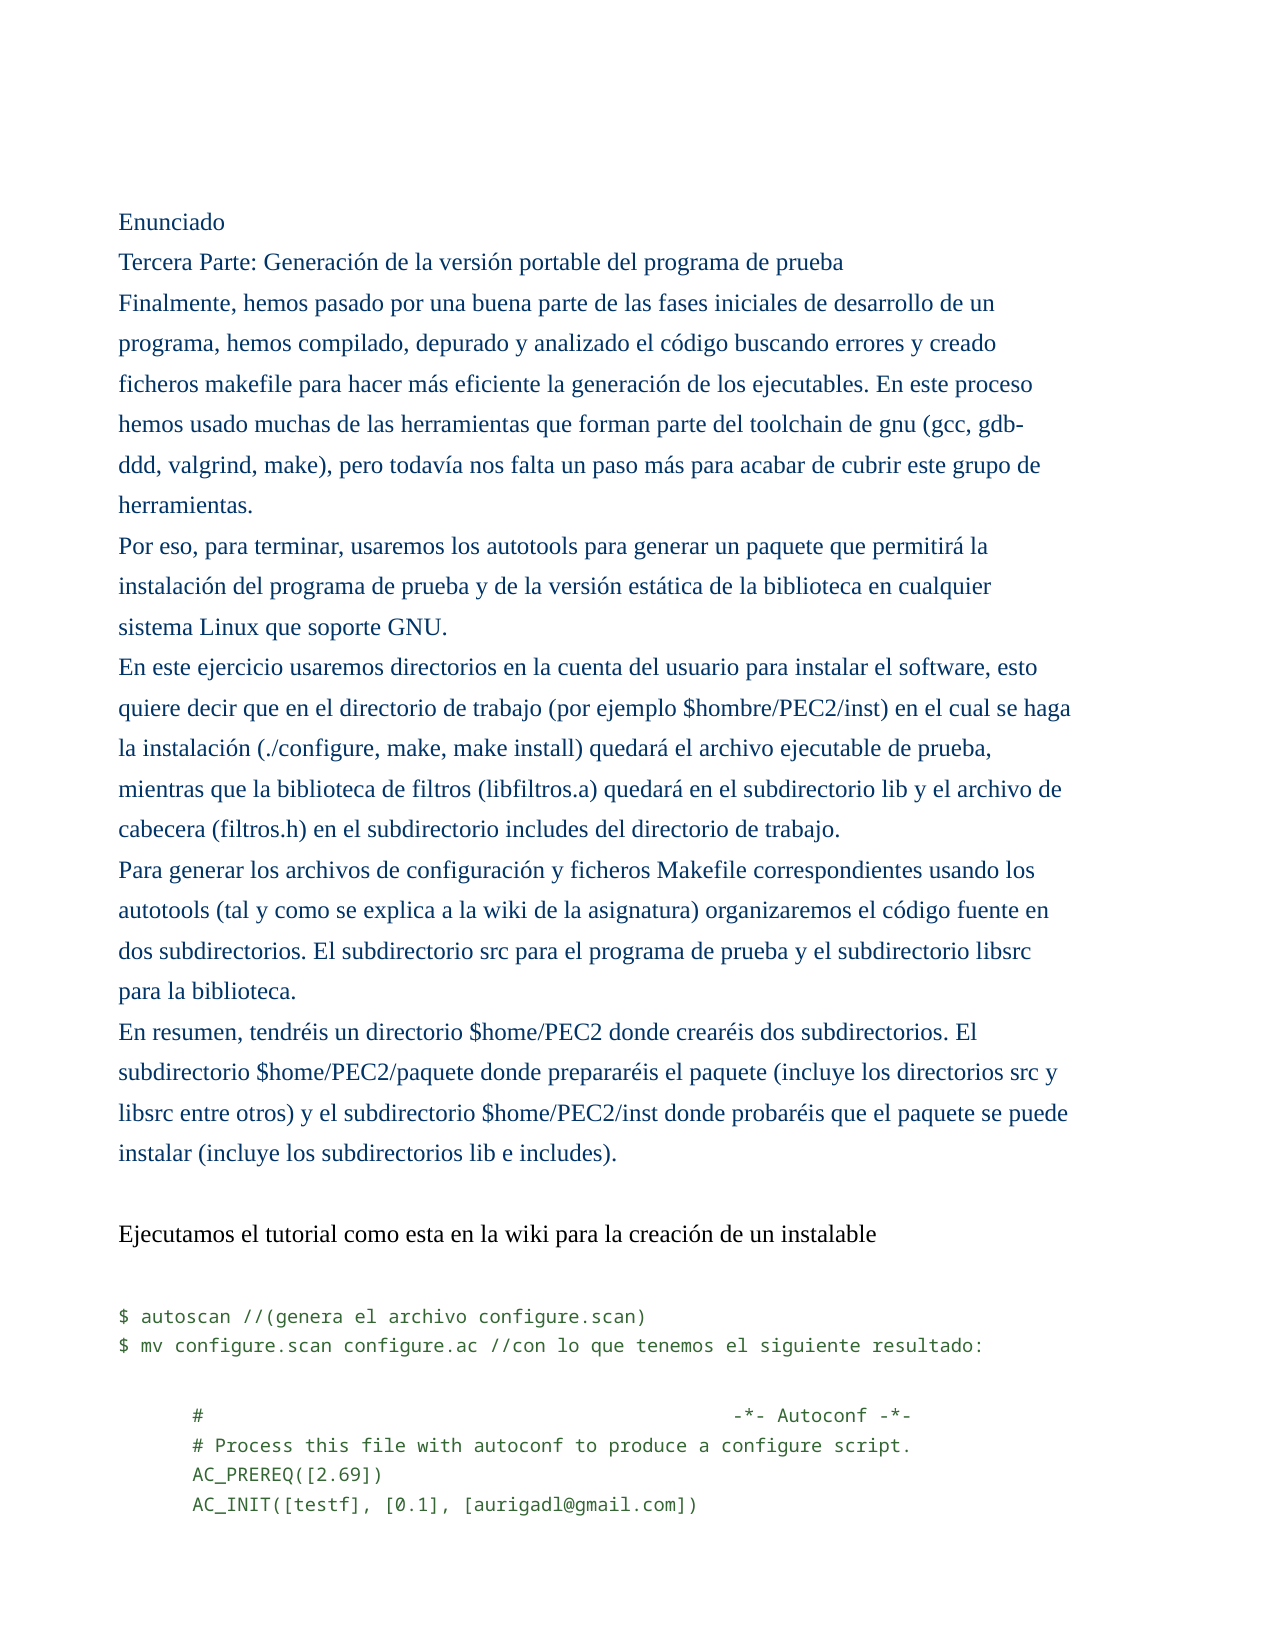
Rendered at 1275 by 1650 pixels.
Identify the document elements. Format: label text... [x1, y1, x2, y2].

text quiere decir que en el directorio de trabajo (por ejemplo $hombre/PEC2/inst) en el cual se haga [118, 693, 1157, 722]
text $ mv configure.scan configure.ac //con lo que tenemos el siguiente resultado: [118, 1339, 1157, 1356]
text instalación del programa de prueba y de la versión estática de la biblioteca en cualquier [118, 571, 1157, 600]
text subdirectorio $home/PEC2/paquete donde prepararéis el paquete (incluye los directorios src y [118, 1057, 1157, 1086]
text AC_INIT([testf], [0.1], [aurigadl@gmail.com]) [192, 1497, 1157, 1515]
text programa, hemos compilado, depurado y analizado el código buscando errores y creado [118, 328, 1157, 357]
text sistema Linux que soporte GNU. [118, 612, 1157, 641]
text instalar (incluye los subdirectorios lib e includes). [118, 1138, 1157, 1167]
text # Process this file with autoconf to produce a configure script. [192, 1438, 1157, 1456]
text ficheros makefile para hacer más eficiente la generación de los ejecutables. En este proceso [118, 369, 1157, 397]
text libsrc entre otros) y el subdirectorio $home/PEC2/inst donde probaréis que el paquete se puede [118, 1098, 1157, 1127]
text # -*- Autoconf -*- [192, 1409, 1157, 1426]
text AC_PREREQ([2.69]) [192, 1468, 1157, 1485]
text Finalmente, hemos pasado por una buena parte de las fases iniciales de desarrollo de un [118, 288, 1157, 316]
text Tercera Parte: Generación de la versión portable del programa de prueba [118, 247, 1157, 276]
text la instalación (./configure, make, make install) quedará el archivo ejecutable de prueba, [118, 733, 1157, 762]
text Ejecutamos el tutorial como esta en la wiki para la creación de un instalable [118, 1219, 1157, 1248]
text ddd, valgrind, make), pero todavía nos falta un paso más para acabar de cubrir este grupo de [118, 450, 1157, 478]
text autotools (tal y como se explica a la wiki de la asignatura) organizaremos el código fuente en [118, 895, 1157, 924]
text Para generar los archivos de configuración y ficheros Makefile correspondientes usando los [118, 855, 1157, 884]
text herramientas. [118, 490, 1157, 519]
text En este ejercicio usaremos directorios en la cuenta del usuario para instalar el software, esto [118, 652, 1157, 681]
text En resumen, tendréis un directorio $home/PEC2 donde crearéis dos subdirectorios. El [118, 1017, 1157, 1046]
text hemos usado muchas de las herramientas que forman parte del toolchain de gnu (gcc, gdb- [118, 409, 1157, 438]
text $ autoscan //(genera el archivo configure.scan) [118, 1309, 1157, 1327]
text dos subdirectorios. El subdirectorio src para el programa de prueba y el subdirectorio libsrc [118, 936, 1157, 965]
text mientras que la biblioteca de filtros (libfiltros.a) quedará en el subdirectorio lib y el archivo de [118, 774, 1157, 803]
text Enunciado [118, 207, 1157, 235]
text Por eso, para terminar, usaremos los autotools para generar un paquete que permitirá la [118, 531, 1157, 559]
text para la biblioteca. [118, 976, 1157, 1005]
text cabecera (filtros.h) en el subdirectorio includes del directorio de trabajo. [118, 814, 1157, 843]
